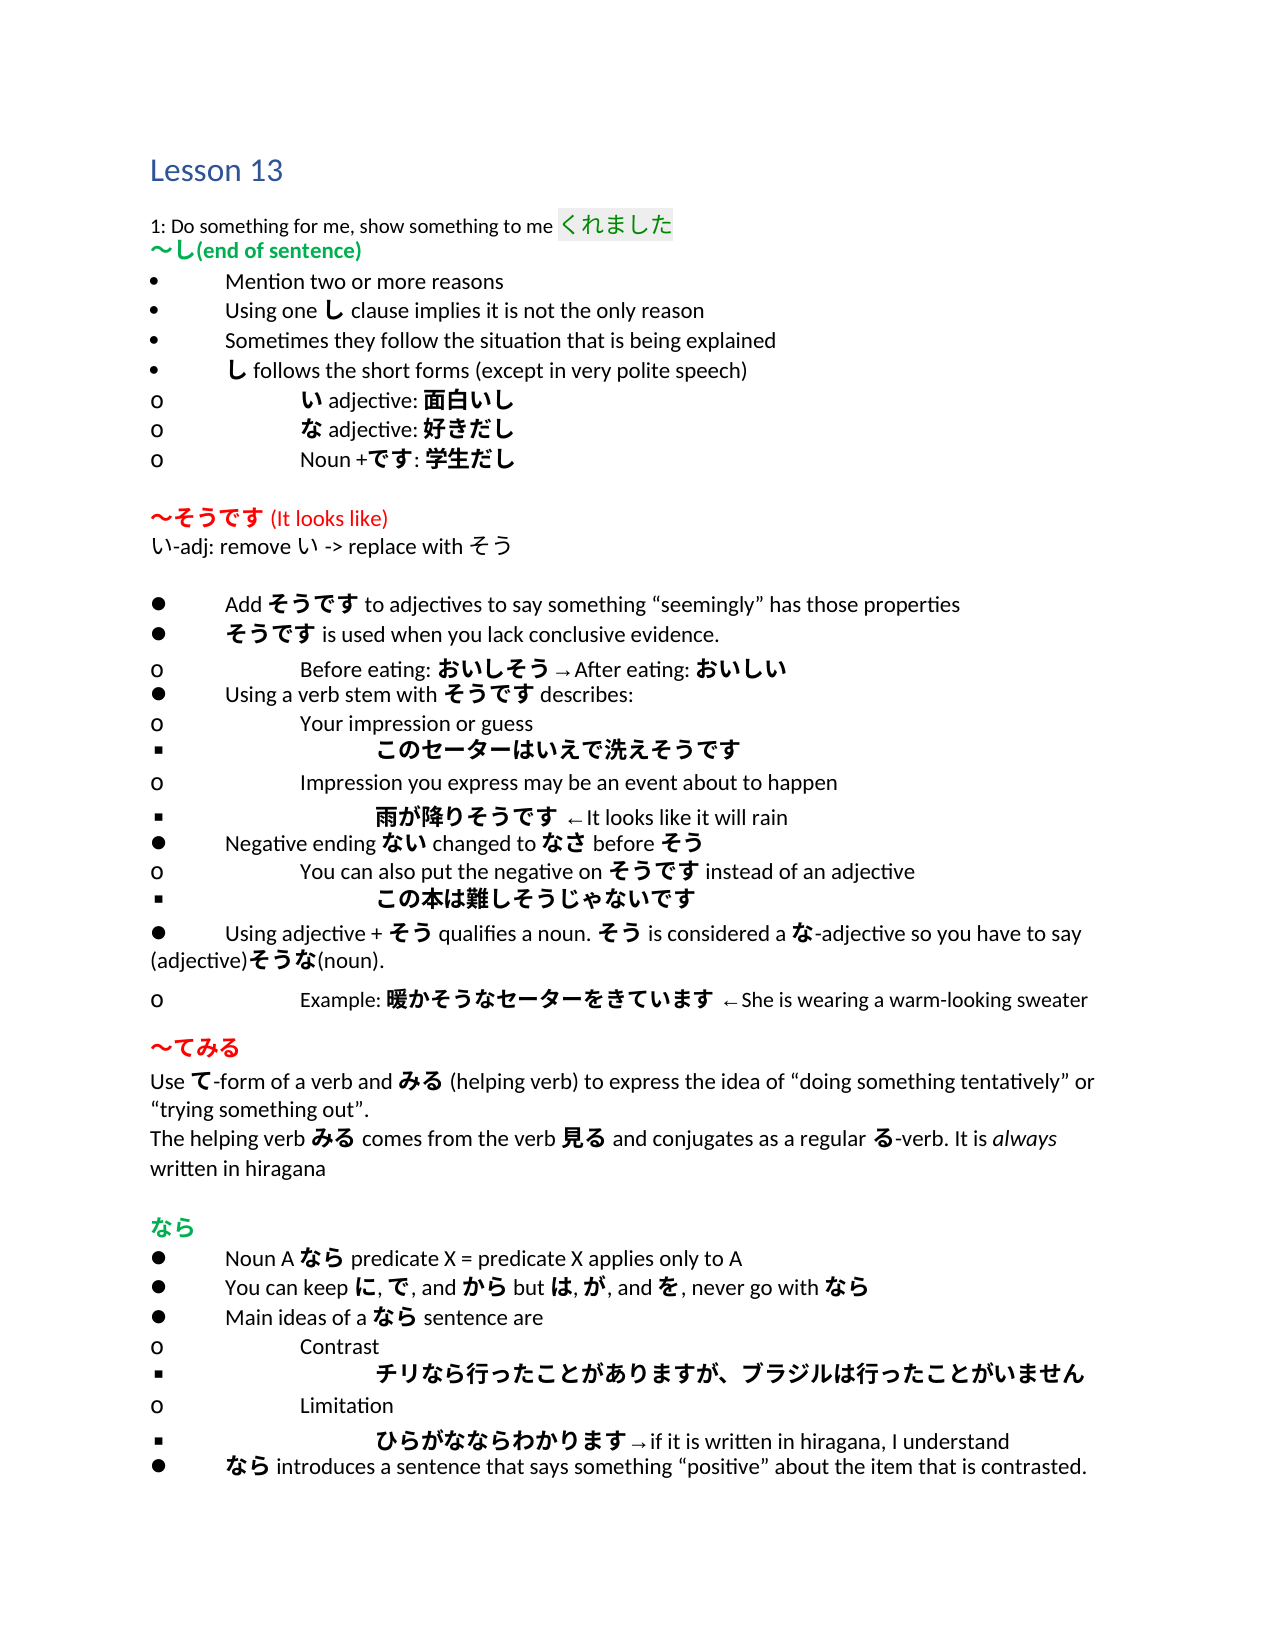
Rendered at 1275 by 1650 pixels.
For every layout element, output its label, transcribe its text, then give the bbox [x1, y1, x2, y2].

list Negative ending ない changed to なさ before そう [150, 833, 1125, 856]
text Use て-form of a verb and みる (helping verb) to express the idea of “doing something tentatively” or “trying something out”. [150, 1068, 1125, 1123]
text い-adj: remove い -> replace with そう [150, 532, 1125, 560]
list し follows the short forms (except in very polite speech) [150, 356, 1125, 384]
list Using one し clause implies it is not the only reason [150, 297, 1125, 324]
list Sometimes they follow the situation that is being explained [150, 326, 1125, 354]
text 1: Do something for me, show something to me くれました [150, 211, 1125, 240]
list Noun A なら predicate X = predicate X applies only to A [150, 1245, 1125, 1271]
list You can also put the negative on そうです instead of an adjective [150, 857, 1125, 885]
list なら introduces a sentence that says something “positive” about the item that is contrasted. [150, 1456, 1125, 1479]
list Main ideas of a なら sentence are [150, 1303, 1125, 1331]
list そうです is used when you lack conclusive evidence. [150, 620, 1125, 648]
list Noun +です: 学生だし [150, 445, 1125, 473]
list Mention two or more reasons [150, 267, 1125, 295]
text ～てみる [150, 1038, 1125, 1061]
list Using adjective + そうqualifies a noun. そう is considered a な-adjective so you have to say (adjective)そうな(noun). [150, 919, 1125, 974]
subtitle Lesson 13 [150, 149, 1125, 190]
list な adjective: 好きだし [150, 415, 1125, 443]
list この本は難しそうじゃないです [150, 887, 1125, 912]
list Example: 暖かそうなセーターをきています ​←​She is wearing a warm-looking sweater [150, 974, 1125, 1016]
list このセーターはいえで洗えそうです [150, 738, 1125, 764]
list Contrast [150, 1332, 1125, 1360]
list You can keep に, で, and から but は, が, and を, never go with なら [150, 1273, 1125, 1301]
list チリなら行ったことがありますが、ブラジルは行ったことがいません [150, 1362, 1125, 1387]
list Limitation [150, 1392, 1125, 1420]
list Add そうです to adjectives to say something “seemingly” has those properties [150, 590, 1125, 618]
list い adjective: 面白いし [150, 386, 1125, 414]
list ひらがなならわかります​→​if it is written in hiragana, I understand [150, 1421, 1125, 1456]
list Before eating: おいしそう​→​After eating: おいしい [150, 648, 1125, 684]
text The helping verb みる comes from the verb 見る and conjugates as a regular る-verb. It is ​always written in hiragana [150, 1123, 1125, 1182]
list 雨が降りそうです ​←​It looks like it will rain [150, 798, 1125, 833]
text ～そうです (It looks like) [150, 504, 1125, 532]
text ～し(end of sentence) [150, 240, 1125, 263]
list Using a verb stem with そうです describes: [150, 684, 1125, 707]
list Your impression or guess [150, 709, 1125, 737]
text ​なら [150, 1201, 1125, 1245]
list Impression you express may be an event about to happen [150, 768, 1125, 796]
